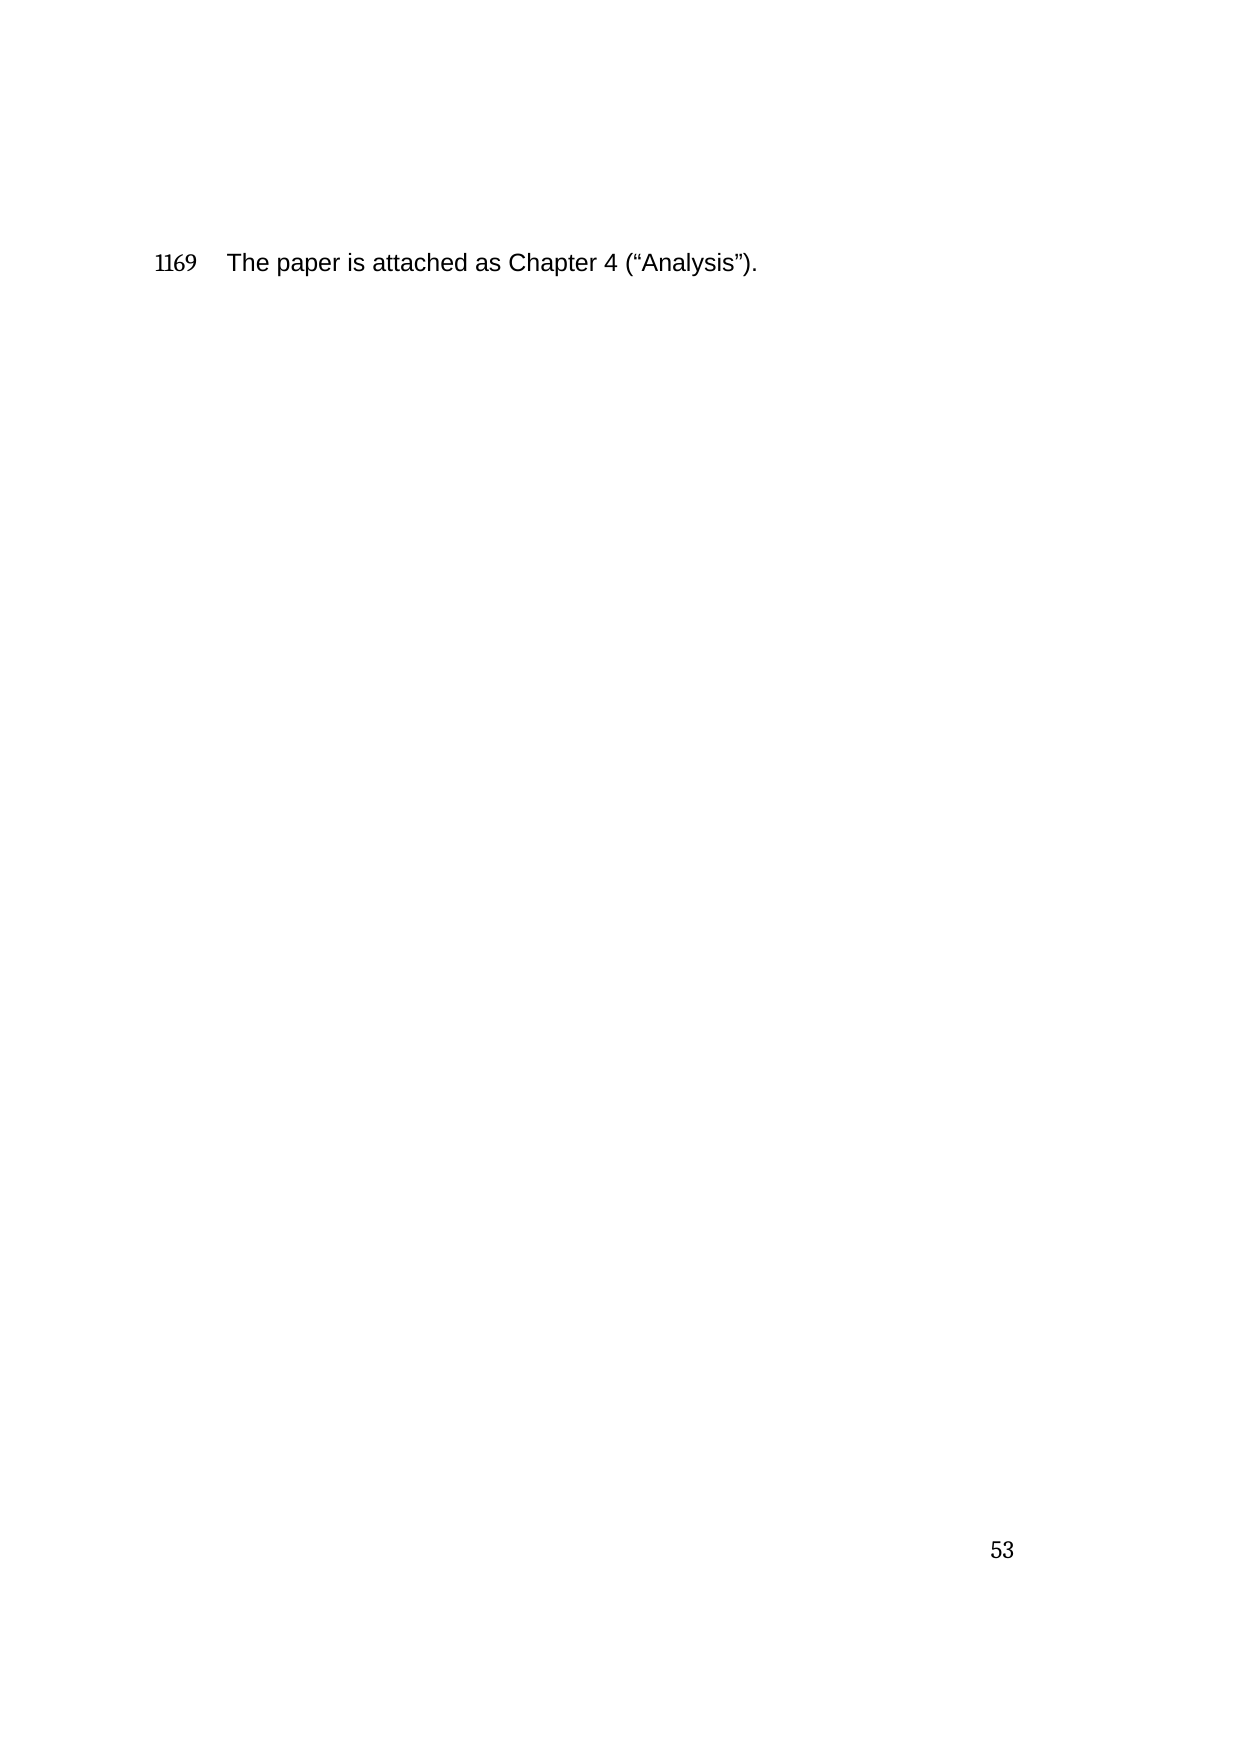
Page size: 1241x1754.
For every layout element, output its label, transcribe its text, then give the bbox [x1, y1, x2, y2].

text The paper is attached as Chapter 4 (“Analysis”). [226, 248, 1014, 276]
